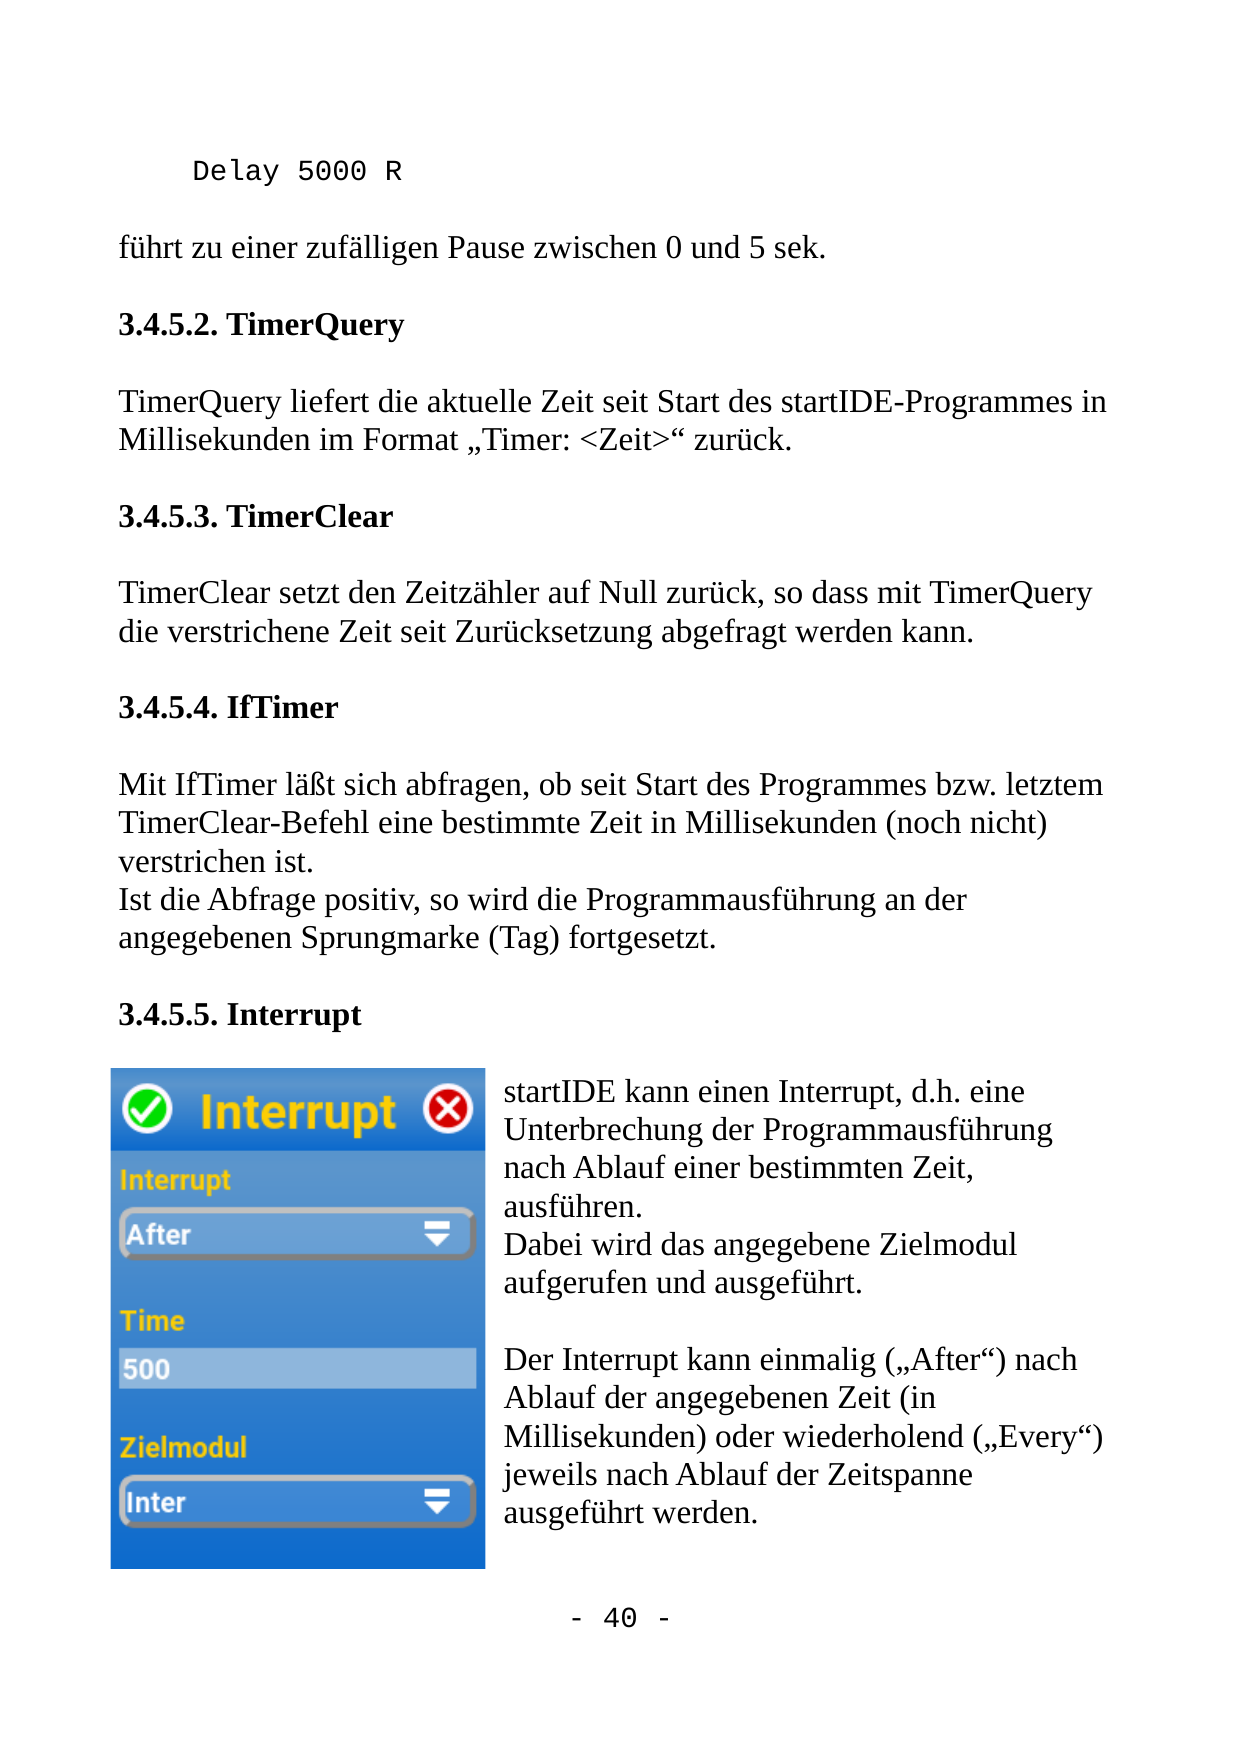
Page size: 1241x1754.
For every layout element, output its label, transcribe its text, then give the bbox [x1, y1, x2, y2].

text Dabei wird das angegebene Zielmodul aufgerufen und ausgeführt. [486, 1224, 1122, 1301]
text 3.4.5.4. IfTimer [118, 688, 1122, 726]
text 3.4.5.2. TimerQuery [118, 304, 1122, 343]
text Delay 5000 R [118, 156, 1122, 189]
text 3.4.5.5. Interrupt [118, 994, 1122, 1033]
text TimerClear setzt den Zeitzähler auf Null zurück, so dass mit TimerQuery die verstrichene Zeit seit Zurücksetzung abgefragt werden kann. [118, 573, 1122, 649]
picture [110, 1068, 486, 1569]
text Mit IfTimer läßt sich abfragen, ob seit Start des Programmes bzw. letztem TimerClear-Befehl eine bestimmte Zeit in Millisekunden (noch nicht) verstrichen ist. [118, 764, 1122, 879]
text Ist die Abfrage positiv, so wird die Programmausführung an der angegebenen Sprungmarke (Tag) fortgesetzt. [118, 879, 1122, 956]
text Der Interrupt kann einmalig („After“) nach Ablauf der angegebenen Zeit (in Millisekunden) oder wiederholend („Every“) jeweils nach Ablauf der Zeitspanne ausgeführt werden. [486, 1339, 1122, 1531]
text TimerQuery liefert die aktuelle Zeit seit Start des startIDE-Programmes in Millisekunden im Format „Timer: <Zeit>“ zurück. [118, 381, 1122, 458]
text führt zu einer zufälligen Pause zwischen 0 und 5 sek. [118, 228, 1122, 266]
text startIDE kann einen Interrupt, d.h. eine Unterbrechung der Programmausführung nach Ablauf einer bestimmten Zeit, ausführen. [486, 1071, 1122, 1224]
text 3.4.5.3. TimerClear [118, 496, 1122, 534]
